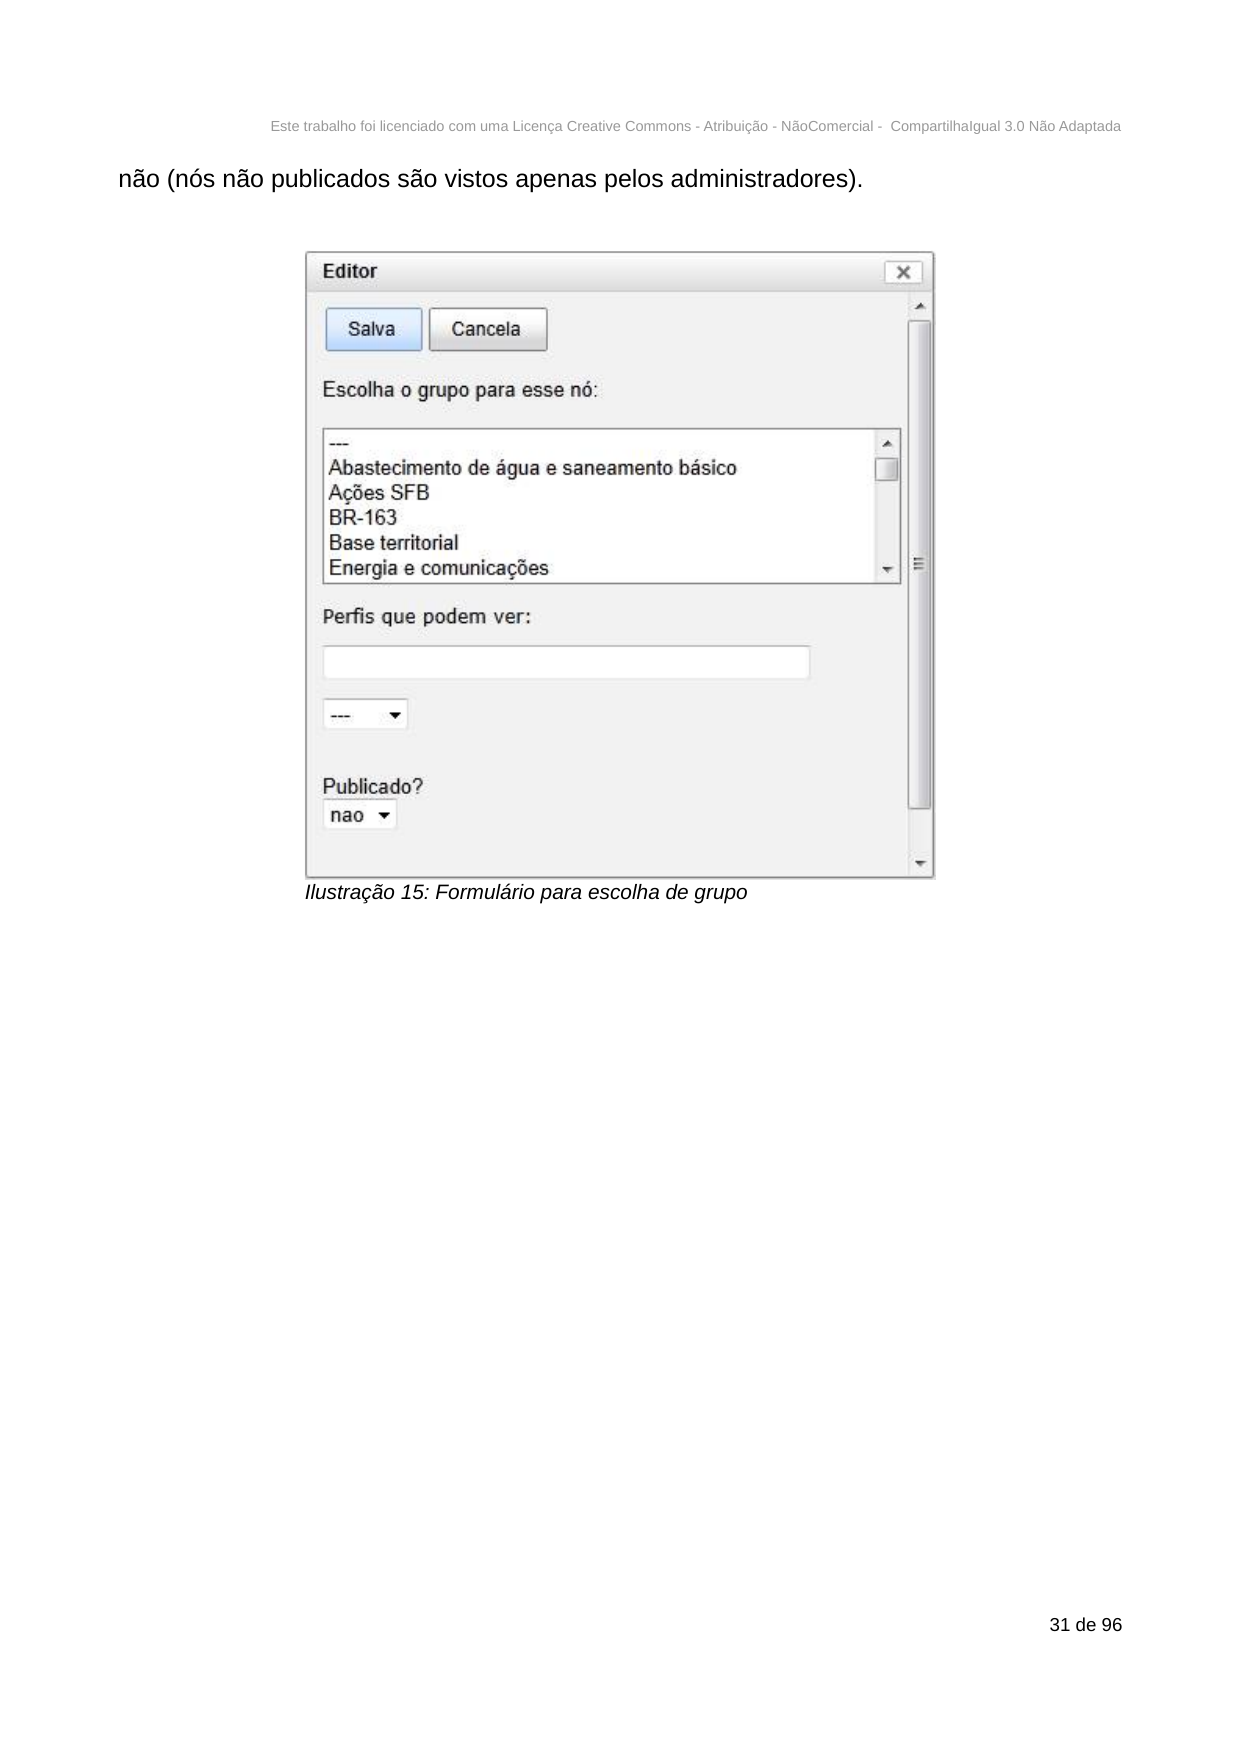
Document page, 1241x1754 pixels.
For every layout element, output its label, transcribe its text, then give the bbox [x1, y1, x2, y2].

text Ilustração 15: Formulário para escolha de grupo [304, 880, 936, 904]
picture [304, 250, 936, 880]
text não (nós não publicados são vistos apenas pelos administradores). [118, 164, 1122, 193]
